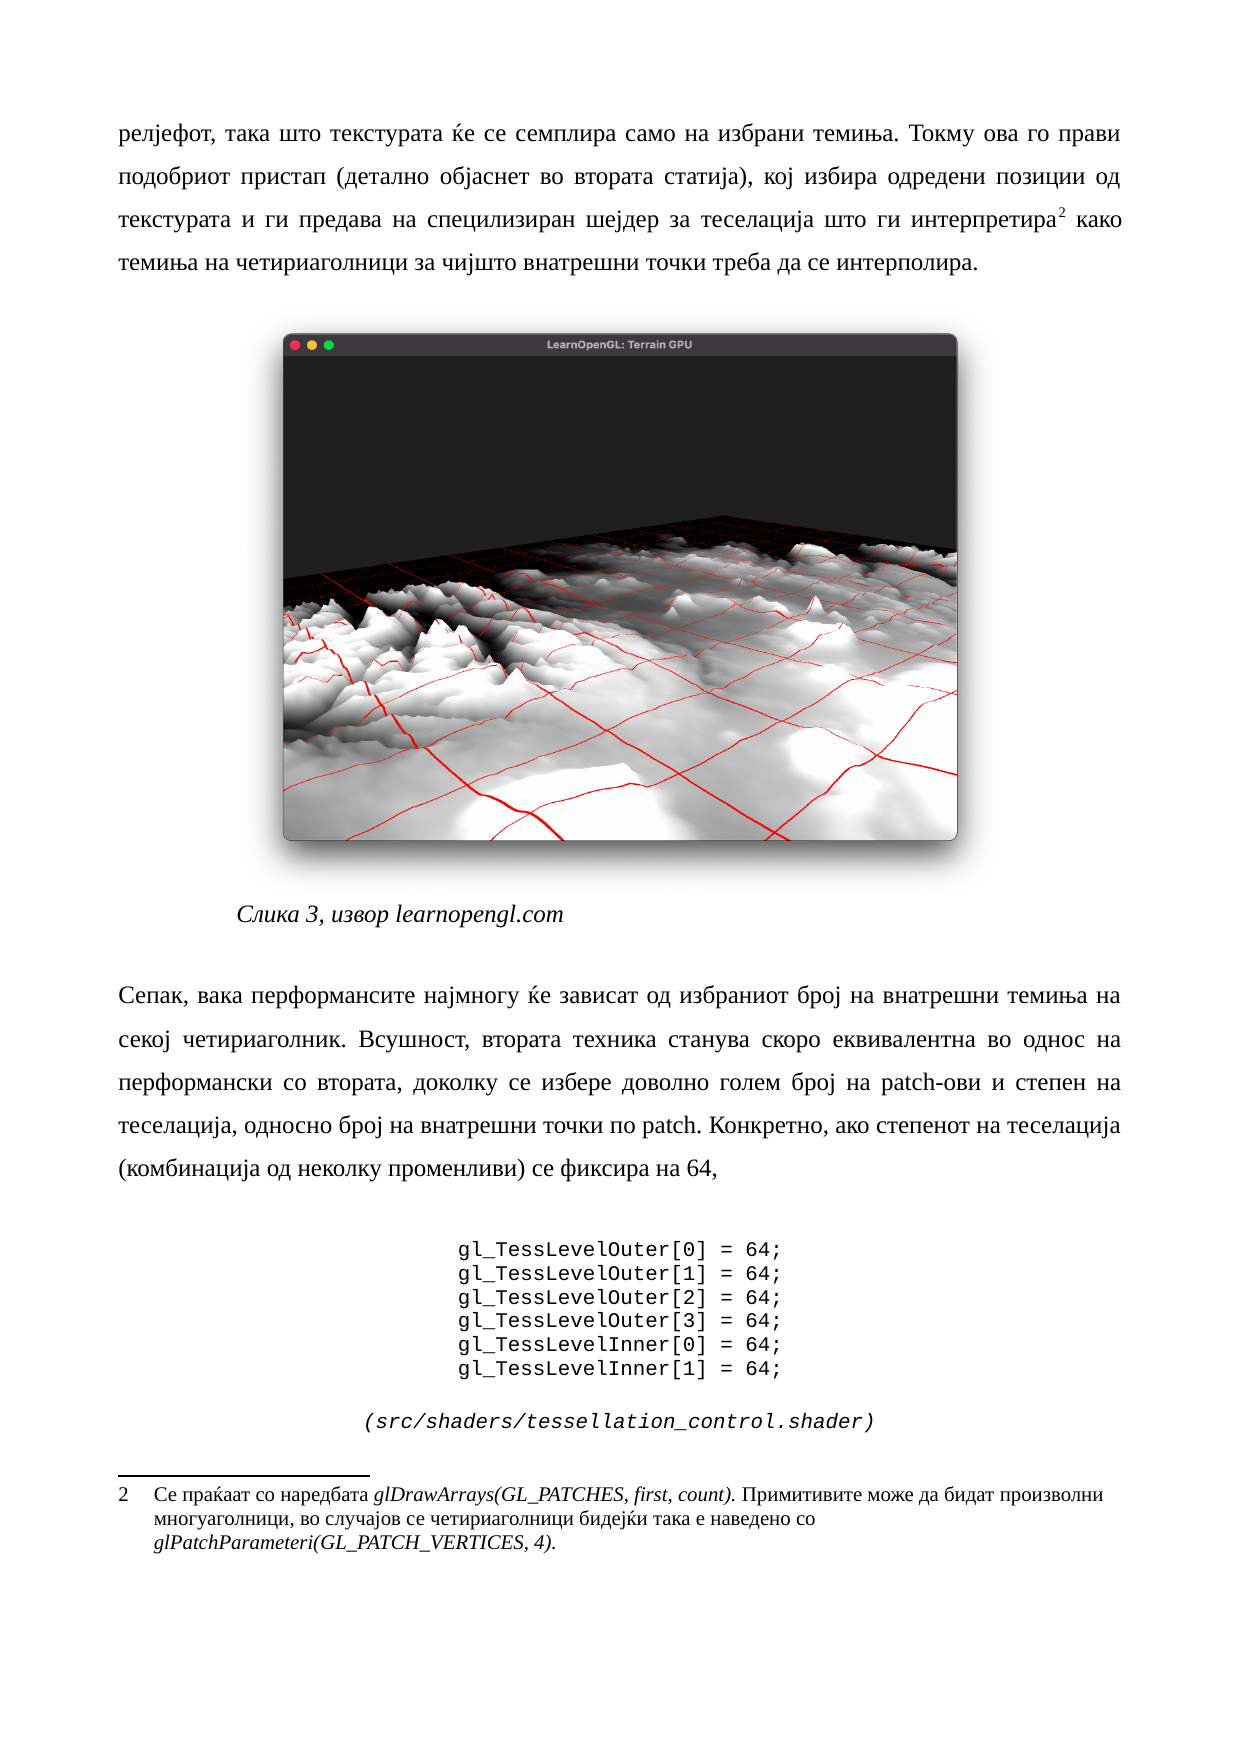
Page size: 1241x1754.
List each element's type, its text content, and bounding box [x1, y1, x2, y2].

text релјефот, така што текстурата ќе се семплира само на избрани темиња. Токму ова го прави подобриот пристап (детално објаснет во втората статија), кој избира одредени позиции од текстурата и ги предава на специлизиран шејдер за теселација што ги интерпретира како темиња на четириаголници за чијшто внатрешни точки треба да се интерполира. [118, 118, 1122, 276]
text gl_TessLevelOuter[2] = 64; [118, 1287, 1122, 1310]
text (src/shaders/tessellation_control.shader) [118, 1411, 1122, 1434]
text Сепак, вака перформансите најмногу ќе зависат од избраниот број на внатрешни темиња на секој четириаголник. Всушност, втората техника станува скоро еквивалентна во однос на перформански со втората, доколку се избере доволно голем број на patch-ови и степен на теселација, односно број на внатрешни точки по patch. Конкретно, ако степенот на теселација (комбинација од неколку променливи) се фиксира на 64, [118, 981, 1122, 1182]
text Слика 3, извор learnopengl.com [236, 900, 1004, 928]
text gl_TessLevelOuter[0] = 64; [118, 1239, 1122, 1263]
text gl_TessLevelOuter[1] = 64; [118, 1263, 1122, 1287]
text gl_TessLevelInner[0] = 64; [118, 1334, 1122, 1358]
text gl_TessLevelInner[1] = 64; [118, 1358, 1122, 1381]
text gl_TessLevelOuter[3] = 64; [118, 1310, 1122, 1334]
picture [236, 303, 1004, 900]
text Се праќаат со наредбата glDrawArrays(GL_PATCHES, first, count). Примитивите може да бидат произволни многуаголници, во случајов се четириаголници бидејќи така е наведено со glPatchParameteri(GL_PATCH_VERTICES, 4). [118, 1482, 1122, 1554]
